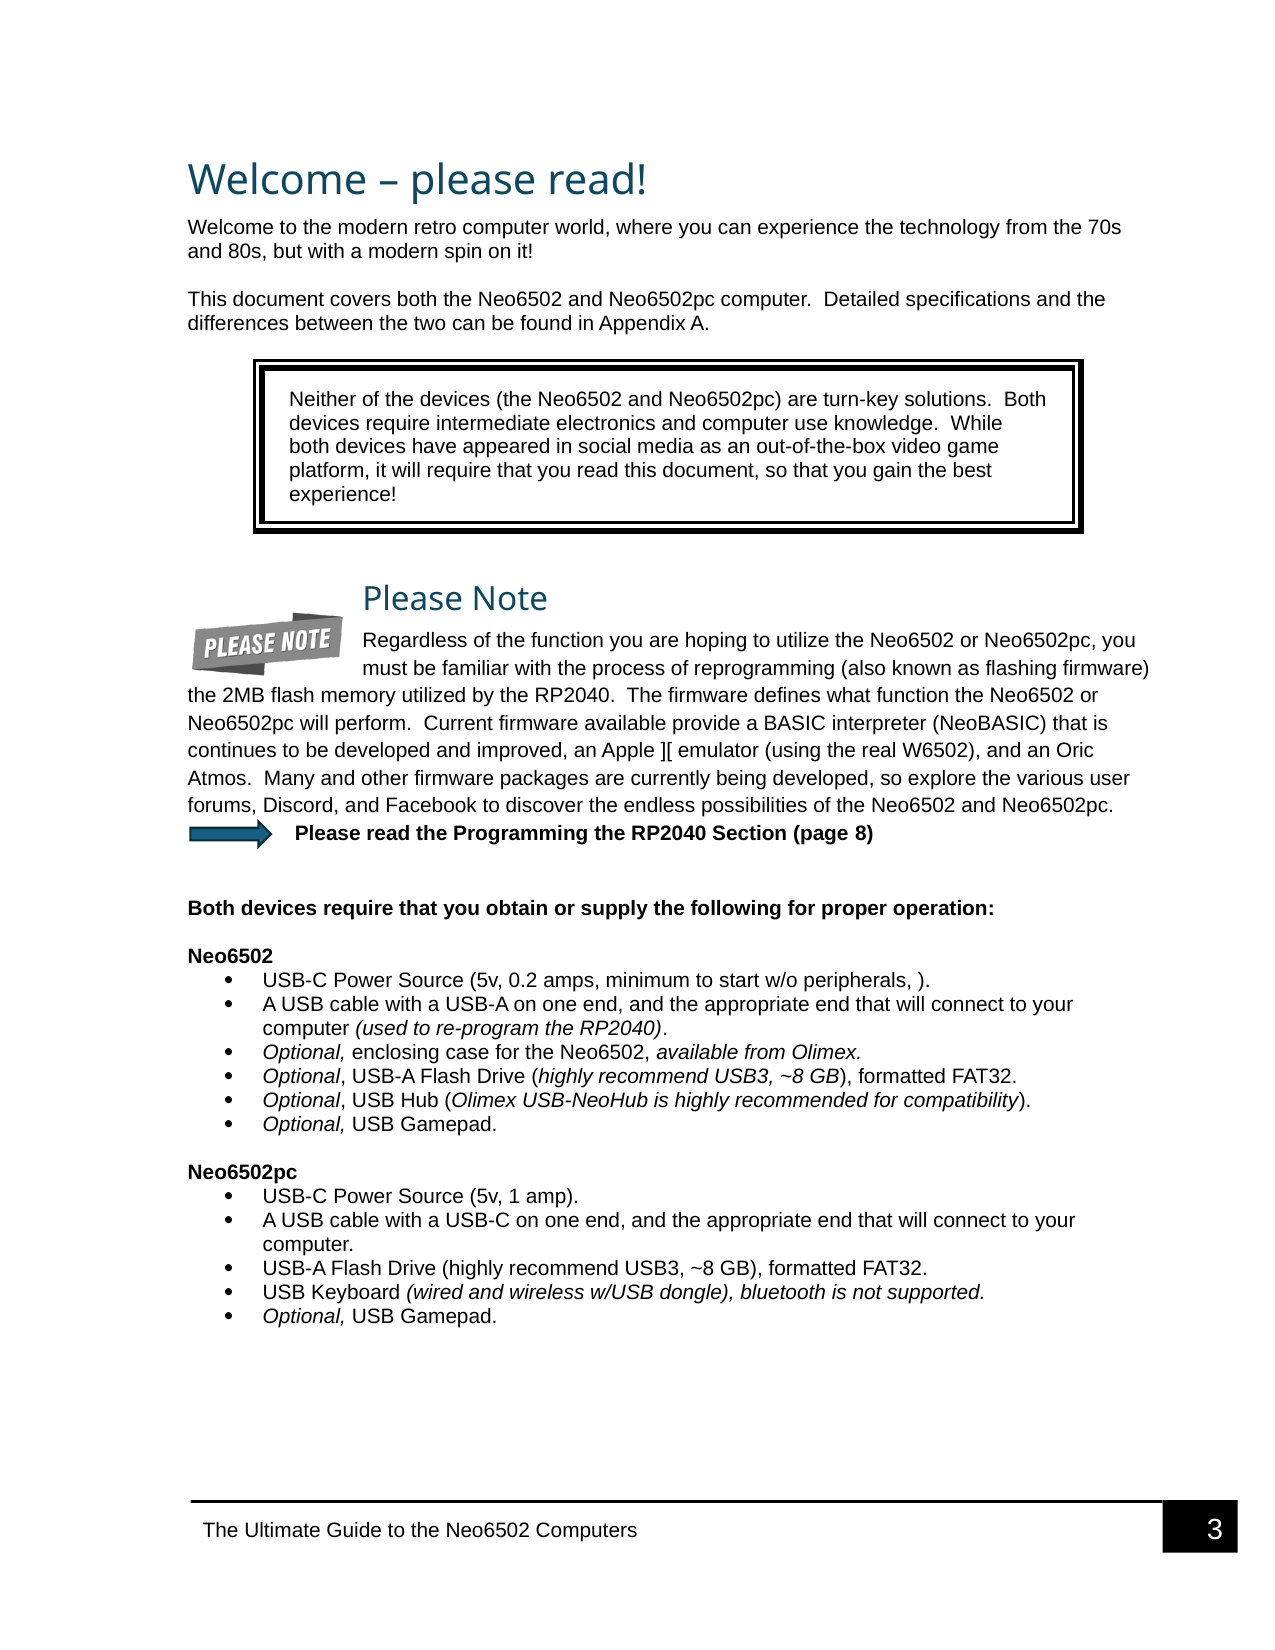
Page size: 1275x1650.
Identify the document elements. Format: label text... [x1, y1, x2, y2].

list USB-C Power Source (5v, 0.2 amps, minimum to start w/o peripherals, ). [225, 968, 1162, 992]
picture [192, 611, 344, 677]
list USB-A Flash Drive (highly recommend USB3, ~8 GB), formatted FAT32. [225, 1256, 1162, 1280]
text Neo6502 [187, 944, 1162, 968]
list A USB cable with a USB-C on one end, and the appropriate end that will connect to your computer. [225, 1208, 1162, 1256]
text Welcome to the modern retro computer world, where you can experience the technology from the 70s and 80s, but with a modern spin on it! [187, 215, 1162, 263]
table_header Neither of the devices (the Neo6502 and Neo6502pc) are turn-key solutions. Both devices require intermediate electronics and computer use knowledge. While both devices have appeared in social media as an out-of-the-box video game platform, it will require that you read this document, so that you gain the best experience! [259, 362, 1078, 521]
list Optional, USB Hub (Olimex USB-NeoHub is highly recommended for compatibility). [225, 1088, 1162, 1112]
text Neo6502pc [187, 1160, 1162, 1184]
text Regardless of the function you are hoping to utilize the Neo6502 or Neo6502pc, you must be familiar with the process of reprogramming (also known as flashing firmware) the 2MB flash memory utilized by the RP2040. The firmware defines what function the Neo6502 or Neo6502pc will perform. Current firmware available provide a BASIC interpreter (NeoBASIC) that is continues to be developed and improved, an Apple ][ emulator (using the real W6502), and an Oric Atmos. Many and other firmware packages are currently being developed, so explore the various user forums, Discord, and Facebook to discover the endless possibilities of the Neo6502 and Neo6502pc. [187, 628, 1162, 817]
subtitle Please Note [187, 574, 1162, 620]
text Please read the Programming the RP2040 Section (page 7) [187, 821, 257, 844]
list Optional, enclosing case for the Neo6502, available from Olimex. [225, 1040, 1162, 1064]
text This document covers both the Neo6502 and Neo6502pc computer. Detailed specifications and the differences between the two can be found in Appendix A. [187, 287, 1162, 335]
list USB Keyboard (wired and wireless w/USB dongle), bluetooth is not supported. [225, 1280, 1162, 1304]
text Both devices require that you obtain or supply the following for proper operation: [187, 896, 1162, 920]
list A USB cable with a USB-A on one end, and the appropriate end that will connect to your computer (used to re-program the RP2040). [225, 992, 1162, 1040]
list USB-C Power Source (5v, 1 amp). [225, 1184, 1162, 1208]
list Optional, USB-A Flash Drive (highly recommend USB3, ~8 GB), formatted FAT32. [225, 1064, 1162, 1088]
subtitle Welcome – please read! [187, 150, 1162, 207]
text Please read the Programming the RP2040 Section (page 7) [261, 821, 1162, 844]
list Optional, USB Gamepad. [225, 1304, 1162, 1328]
list Optional, USB Gamepad. [225, 1112, 1162, 1136]
